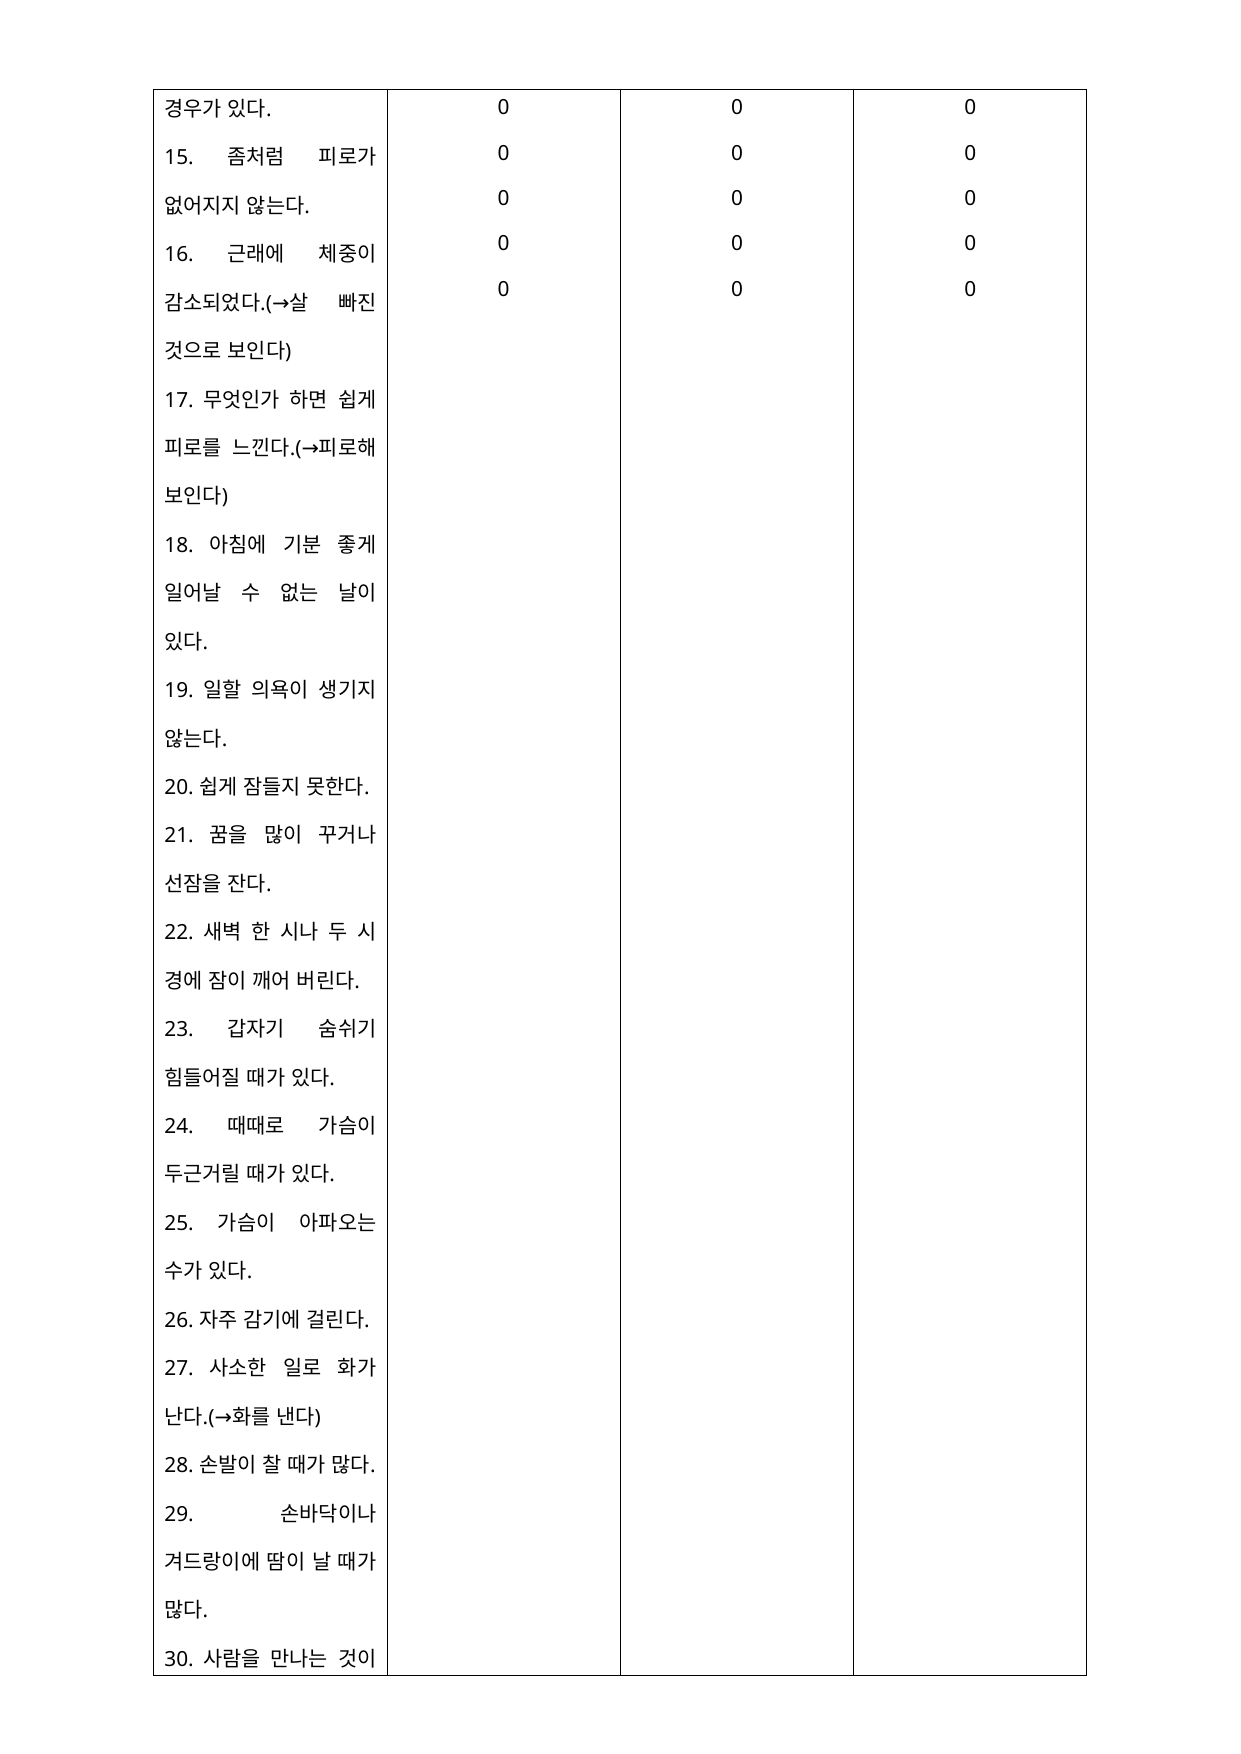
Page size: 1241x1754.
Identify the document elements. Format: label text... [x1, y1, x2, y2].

table_cell 0 0 0 0 0 [621, 90, 853, 1675]
table_cell 0 0 0 0 0 [388, 90, 620, 1675]
table_cell 경우가 있다. 15. 좀처럼 피로가 없어지지 않는다. 16. 근래에 체중이 감소되었다.(→살 빠진 것으로 보인다) 17. 무엇인가 하면 쉽게 피로를 느낀다.(→피로해 보인다) 18. 아침에 기분 좋게 일어날 수 없는 날이 있다. 19. 일할 의욕이 생기지 않는다. 20. 쉽게 잠들지 못한다. 21. 꿈을 많이 꾸거나 선잠을 잔다. 22. 새벽 한 시나 두 시 경에 잠이 깨어 버린다. 23. 갑자기 숨쉬기 힘들어질 때가 있다. 24. 때때로 가슴이 두근거릴 때가 있다. 25. 가슴이 아파오는 수가 있다. 26. 자주 감기에 걸린다. 27. 사소한 일로 화가 난다.(→화를 낸다) 28. 손발이 찰 때가 많다. 29. 손바닥이나 겨드랑이에 땀이 날 때가 많다. 30. 사람을 만나는 것이 [154, 90, 387, 1675]
table_cell 0 0 0 0 0 [854, 90, 1086, 1675]
